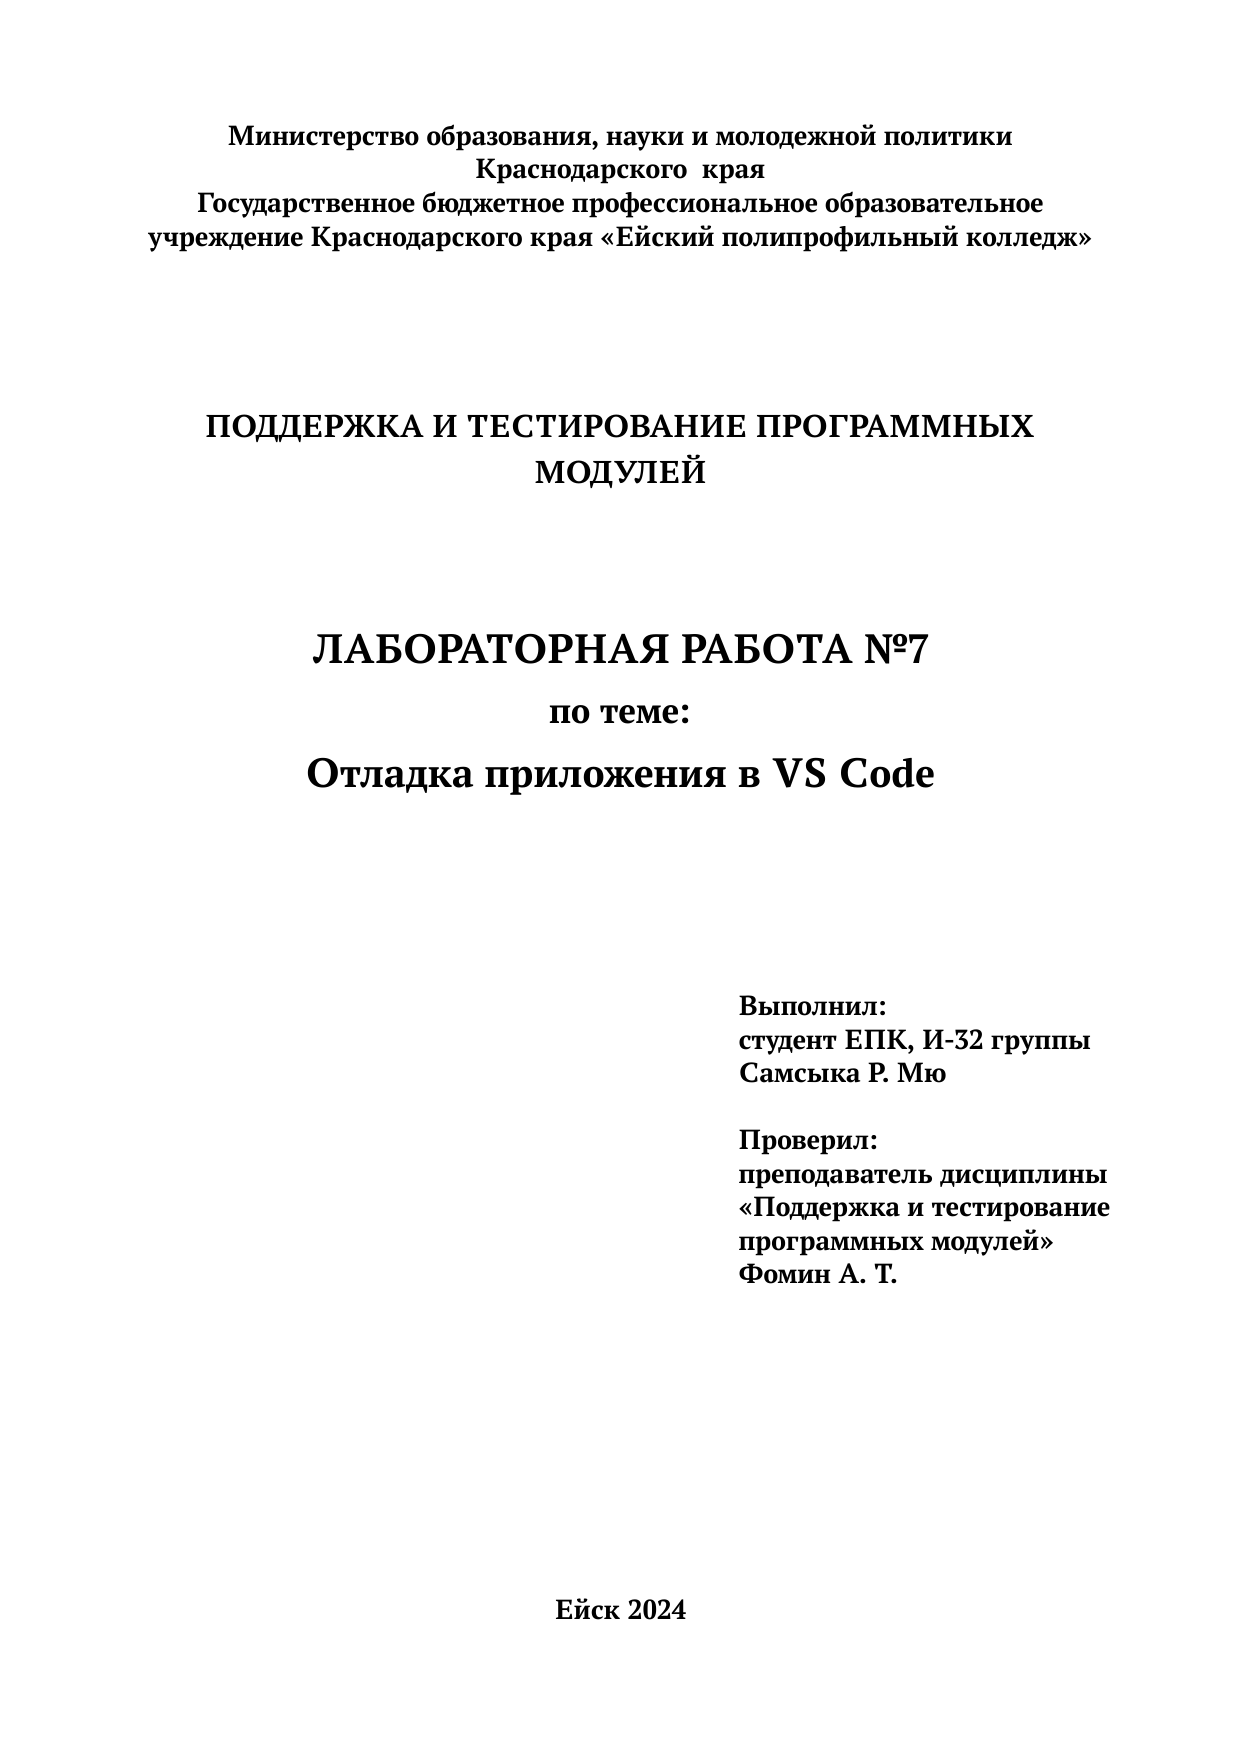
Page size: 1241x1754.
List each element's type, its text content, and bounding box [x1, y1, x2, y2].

text преподаватель дисциплины «Поддержка и тестирование программных модулей» [738, 1156, 1122, 1257]
text Самсыка Р. Мю [738, 1055, 1122, 1089]
text Ейск 2024 [118, 1592, 1122, 1626]
text студент ЕПК, И-32 группы [738, 1022, 1122, 1055]
text Выполнил: [738, 988, 1122, 1022]
text Проверил: [738, 1122, 1122, 1156]
text Краснодарского края [118, 152, 1122, 185]
text ПОДДЕРЖКА И ТЕСТИРОВАНИЕ ПРОГРАММНЫХ МОДУЛЕЙ [118, 406, 1122, 491]
text по теме: [118, 688, 1122, 732]
text Фомин А. Т. [738, 1257, 1122, 1290]
subtitle Отладка приложения в VS Code [118, 747, 1122, 797]
text ЛАБОРАТОРНАЯ РАБОТА №7 [118, 623, 1122, 673]
text Государственное бюджетное профессиональное образовательное учреждение Краснодарского края «Ейский полипрофильный колледж» [118, 185, 1122, 252]
text Министерство образования, науки и молодежной политики [118, 118, 1122, 152]
